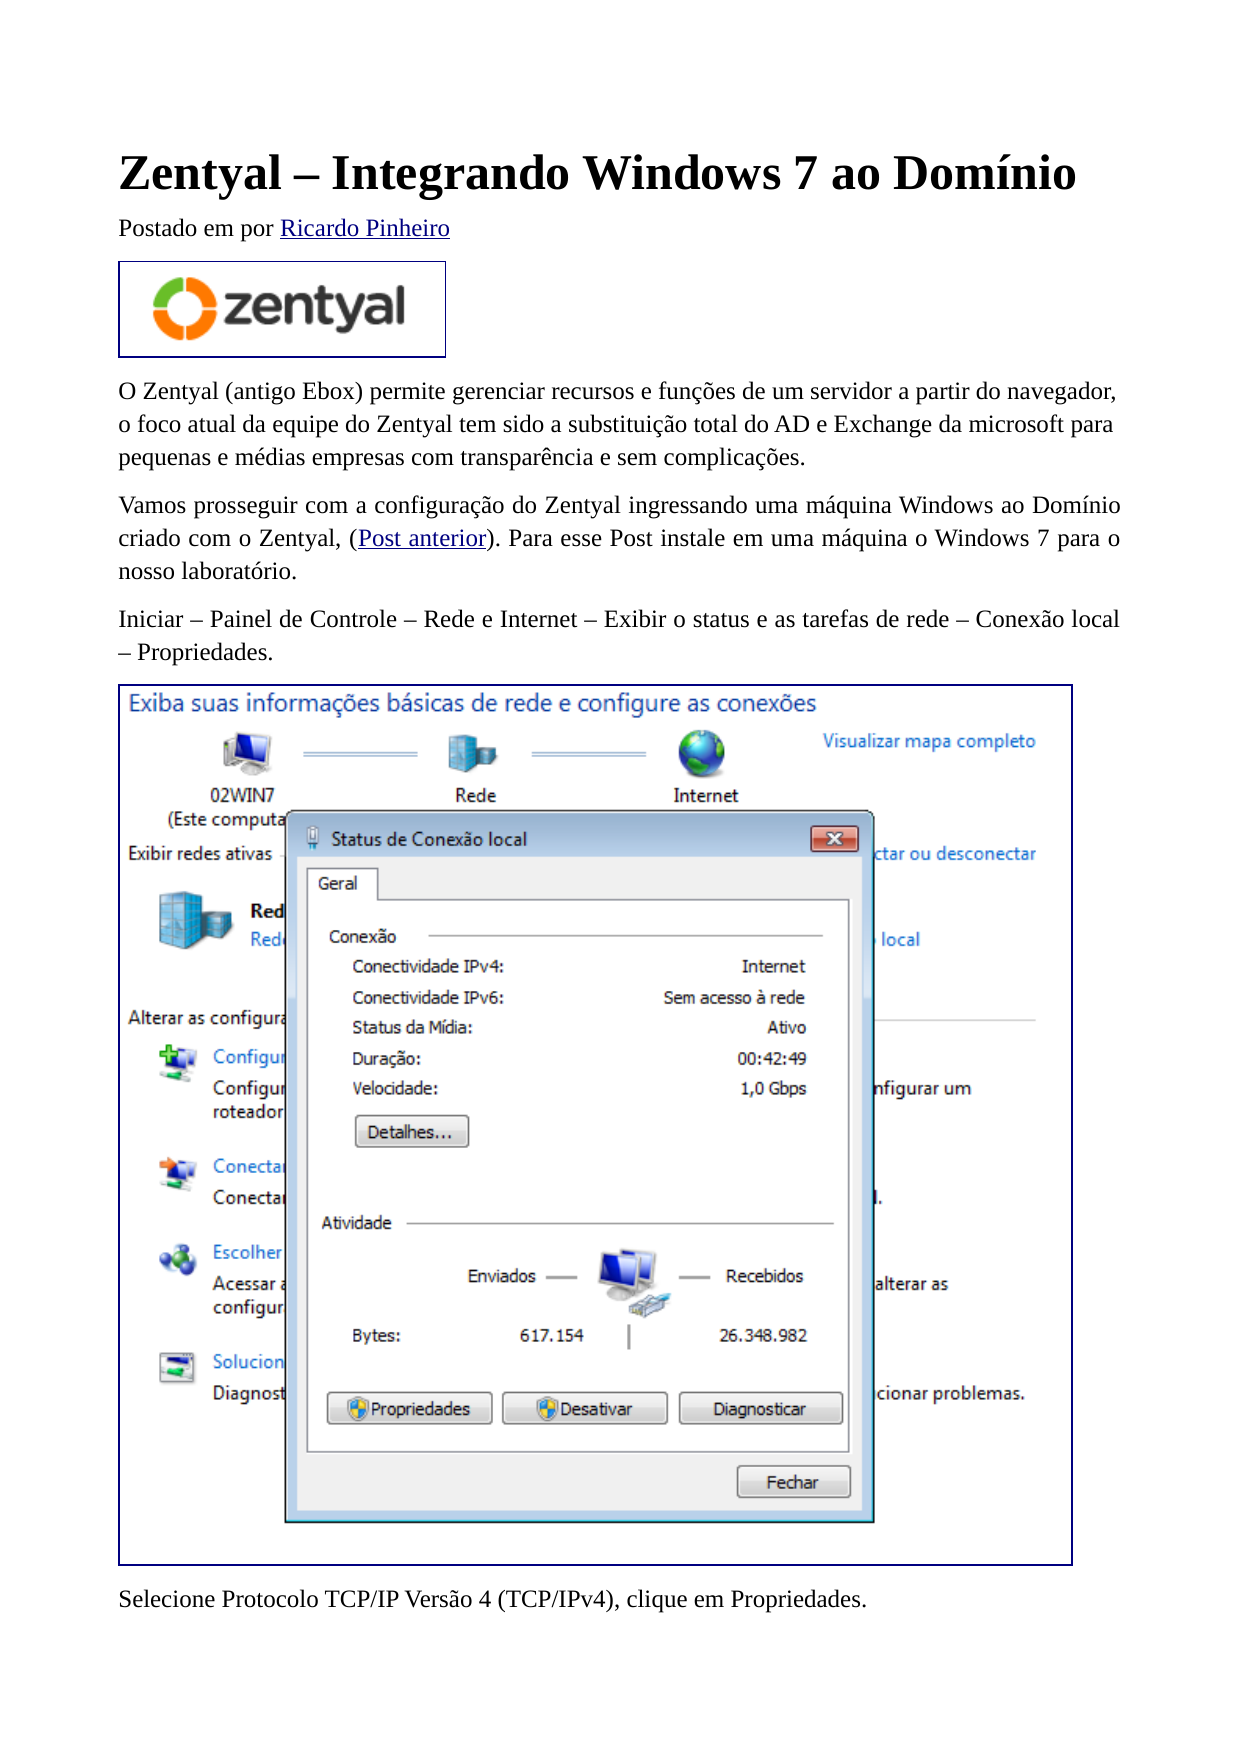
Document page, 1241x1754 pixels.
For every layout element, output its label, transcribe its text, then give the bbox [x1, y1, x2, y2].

picture [120, 686, 1071, 1564]
text Postado em por Ricardo Pinheiro [118, 213, 1122, 242]
subtitle Zentyal – Integrando Windows 7 ao Domínio [118, 143, 1122, 201]
text Selecione Protocolo TCP/IP Versão 4 (TCP/IPv4), clique em Propriedades. [118, 1584, 1122, 1613]
text O Zentyal (antigo Ebox) permite gerenciar recursos e funções de um servidor a partir do navegador, o foco atual da equipe do Zentyal tem sido a substituição total do AD e Exchange da microsoft para pequenas e médias empresas com transparência e sem complicações. [118, 376, 1122, 471]
text Vamos prosseguir com a configuração do Zentyal ingressando uma máquina Windows ao Domínio criado com o Zentyal, (Post anterior). Para esse Post instale em uma máquina o Windows 7 para o nosso laboratório. [118, 490, 1122, 585]
text Iniciar – Painel de Controle – Rede e Internet – Exibir o status e as tarefas de rede – Conexão local – Propriedades. [118, 604, 1122, 666]
picture [120, 262, 445, 356]
